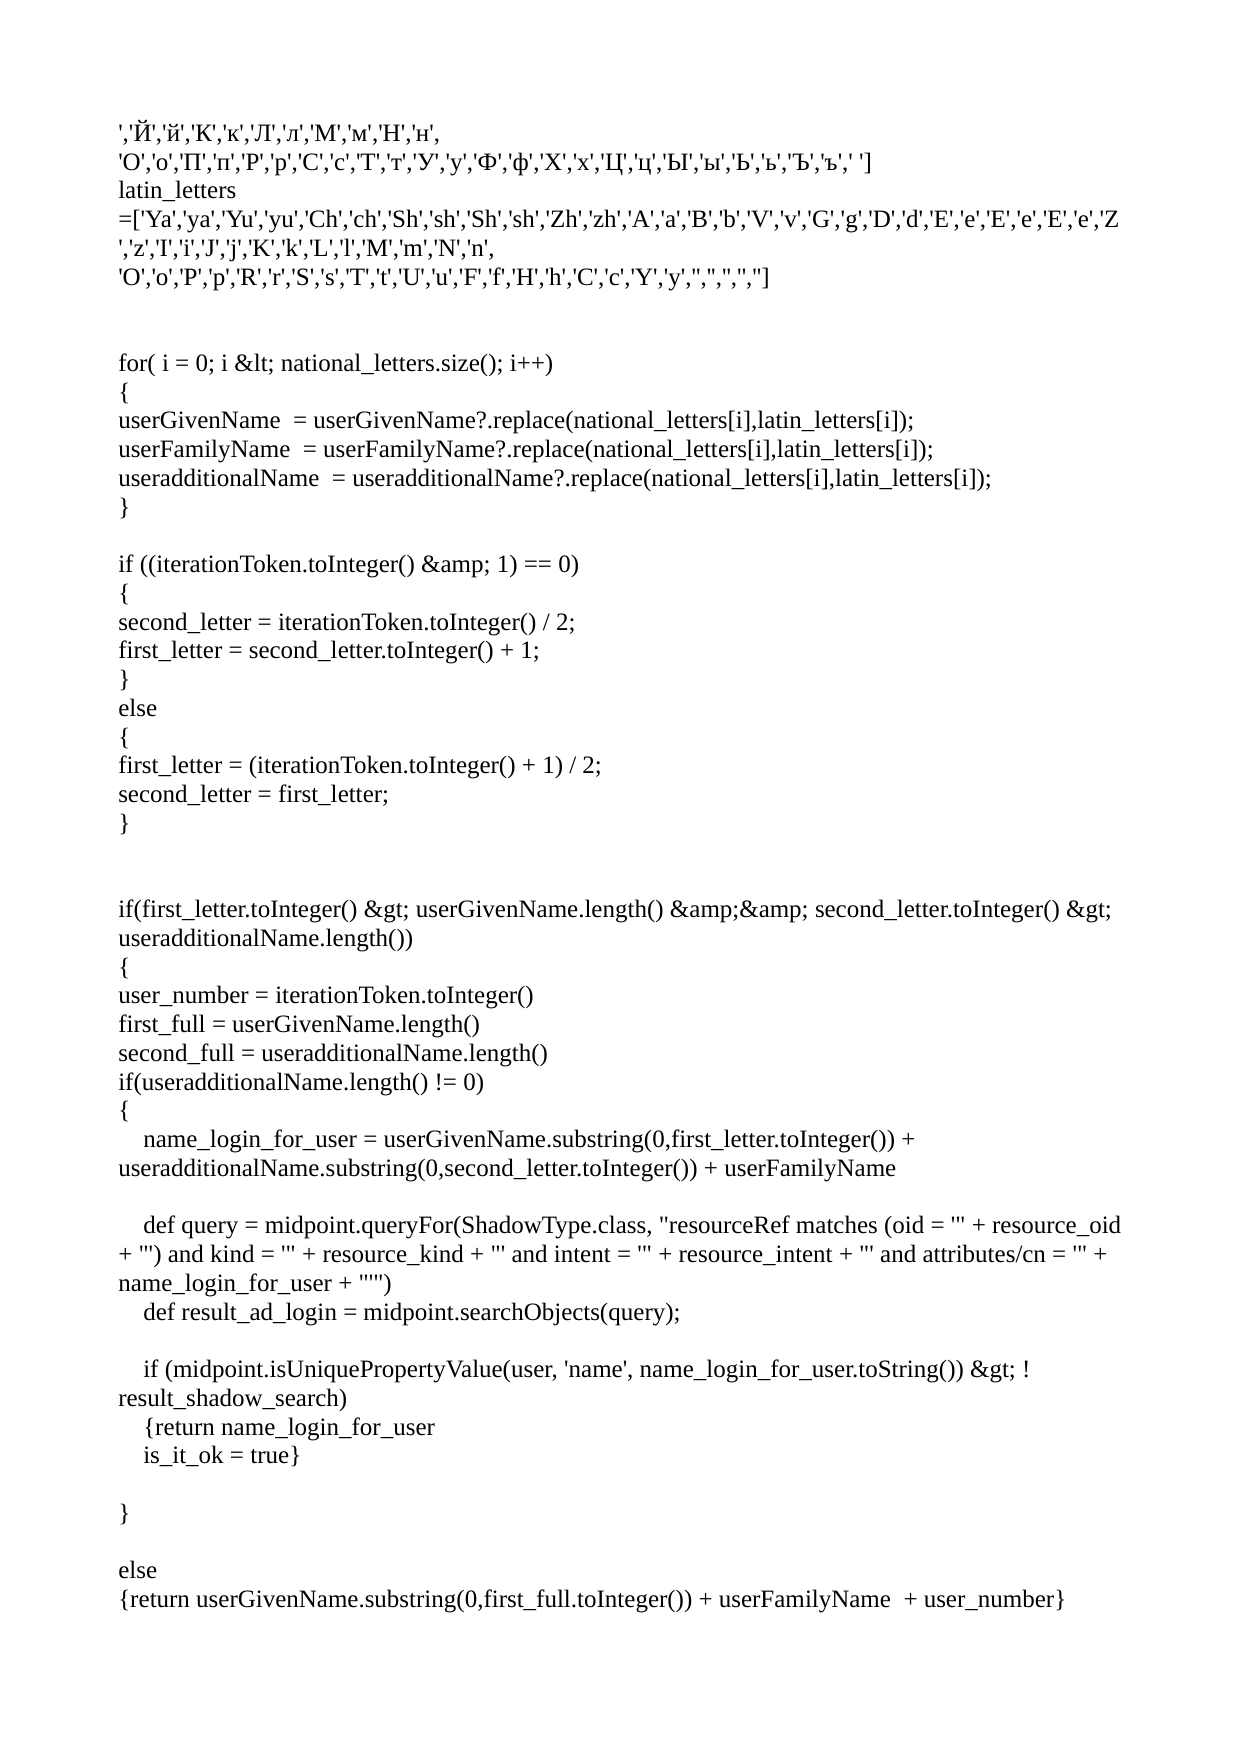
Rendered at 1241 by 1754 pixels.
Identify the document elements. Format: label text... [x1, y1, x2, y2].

text second_full = useradditionalName.length() [118, 1038, 1122, 1067]
text def query = midpoint.queryFor(ShadowType.class, "resourceRef matches (oid = '" + resource_oid + "') and kind = '" + resource_kind + "' and intent = '" + resource_intent + "' and attributes/cn = '" + name_login_for_user + "'") [118, 1211, 1122, 1297]
text user_number = iterationToken.toInteger() [118, 981, 1122, 1009]
text userFamilyName = userFamilyName?.replace(national_letters[i],latin_letters[i]); [118, 434, 1122, 463]
text first_letter = second_letter.toInteger() + 1; [118, 636, 1122, 664]
text first_letter = (iterationToken.toInteger() + 1) / 2; [118, 751, 1122, 779]
text else [118, 693, 1122, 722]
text if(first_letter.toInteger() &gt; userGivenName.length() &amp;&amp; second_letter.toInteger() &gt; useradditionalName.length()) [118, 894, 1122, 952]
text if ((iterationToken.toInteger() &amp; 1) == 0) [118, 549, 1122, 578]
text latin_letters =['Ya','ya','Yu','yu','Ch','ch','Sh','sh','Sh','sh','Zh','zh','A','a','B','b','V','v','G','g','D','d','E','e','E','e','E','e','Z','z','I','i','J','j','K','k','L','l','M','m','N','n', 'O','o','P','p','R','r','S','s','T','t','U','u','F','f','H','h','C','c','Y','y','','','','',''] [118, 176, 1122, 291]
text { [118, 377, 1122, 406]
text { [118, 722, 1122, 751]
text } [118, 492, 1122, 521]
text is_it_ok = true} [118, 1441, 1122, 1469]
text else [118, 1556, 1122, 1584]
text } [118, 808, 1122, 837]
text {return userGivenName.substring(0,first_full.toInteger()) + userFamilyName + user_number} [118, 1584, 1122, 1613]
text ','Й','й','К','к','Л','л','М','м','Н','н', 'О','о','П','п','Р','р','С','с','Т','т','У','у','Ф','ф','Х','х','Ц','ц','Ы','ы','Ь','ь','Ъ','ъ',' '] [118, 118, 1122, 176]
text if(useradditionalName.length() != 0) [118, 1067, 1122, 1096]
text def result_ad_login = midpoint.searchObjects(query); [118, 1297, 1122, 1326]
text first_full = userGivenName.length() [118, 1009, 1122, 1038]
text } [118, 1498, 1122, 1527]
text { [118, 952, 1122, 981]
text userGivenName = userGivenName?.replace(national_letters[i],latin_letters[i]); [118, 406, 1122, 434]
text { [118, 578, 1122, 607]
text } [118, 664, 1122, 693]
text for( i = 0; i &lt; national_letters.size(); i++) [118, 348, 1122, 377]
text if (midpoint.isUniquePropertyValue(user, 'name', name_login_for_user.toString()) &gt; !result_shadow_search) [118, 1354, 1122, 1412]
text second_letter = iterationToken.toInteger() / 2; [118, 607, 1122, 636]
text name_login_for_user = userGivenName.substring(0,first_letter.toInteger()) + useradditionalName.substring(0,second_letter.toInteger()) + userFamilyName [118, 1124, 1122, 1182]
text second_letter = first_letter; [118, 779, 1122, 808]
text {return name_login_for_user [118, 1412, 1122, 1441]
text useradditionalName = useradditionalName?.replace(national_letters[i],latin_letters[i]); [118, 463, 1122, 492]
text { [118, 1096, 1122, 1124]
